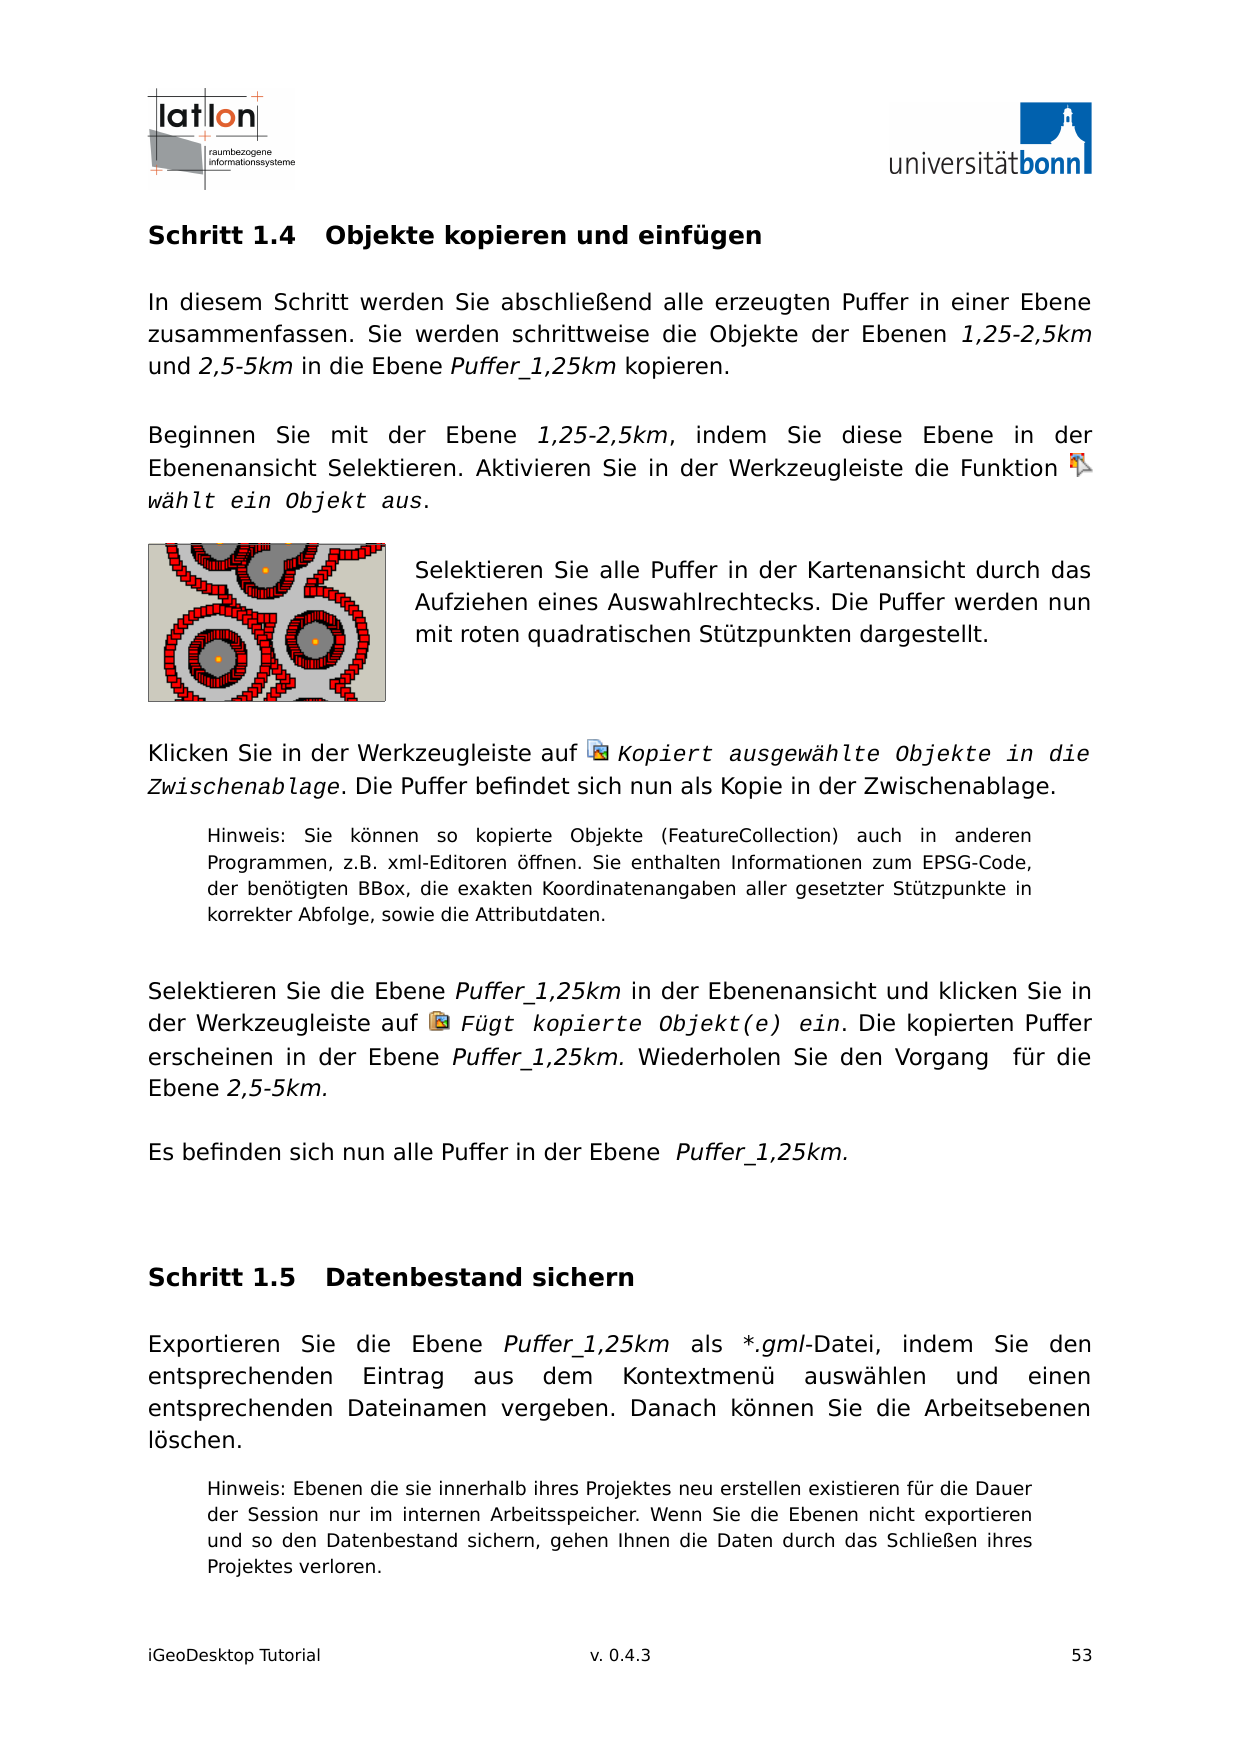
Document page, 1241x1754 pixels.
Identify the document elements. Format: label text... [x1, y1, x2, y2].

text Hinweis: Sie können so kopierte Objekte (FeatureCollection) auch in anderen Programmen, z.B. xml-Editoren öffnen. Sie enthalten Informationen zum EPSG-Code, der benötigten BBox, die exakten Koordinatenangaben aller gesetzter Stützpunkte in korrekter Abfolge, sowie die Attributdaten. [207, 825, 1033, 926]
picture [149, 545, 385, 701]
text In diesem Schritt werden Sie abschließend alle erzeugten Puffer in einer Ebene zusammenfassen. Sie werden schrittweise die Objekte der Ebenen 1,25-2,5km und 2,5-5km in die Ebene Puffer_1,25km kopieren. [148, 289, 1092, 380]
picture [428, 1010, 451, 1032]
text Exportieren Sie die Ebene Puffer_1,25km als *.gml-Datei, indem Sie den entsprechenden Eintrag aus dem Kontextmenü auswählen und einen entsprechenden Dateinamen vergeben. Danach können Sie die Arbeitsebenen löschen. [148, 1331, 1092, 1454]
picture [586, 738, 609, 762]
subtitle Objekte kopieren und einfügen [148, 221, 1092, 251]
text Hinweis: Ebenen die sie innerhalb ihres Projektes neu erstellen existieren für die Dauer der Session nur im internen Arbeitsspeicher. Wenn Sie die Ebenen nicht exportieren und so den Datenbestand sichern, gehen Ihnen die Daten durch das Schließen ihres Projektes verloren. [207, 1477, 1033, 1578]
picture [147, 88, 295, 190]
text Beginnen Sie mit der Ebene 1,25-2,5km, indem Sie diese Ebene in der Ebenenansicht Selektieren. Aktivieren Sie in der Werkzeugleiste die Funktion wählt ein Objekt aus. [148, 422, 1092, 515]
text Selektieren Sie die Ebene Puffer_1,25km in der Ebenenansicht und klicken Sie in der Werkzeugleiste auf Fügt kopierte Objekt(e) ein. Die kopierten Puffer erscheinen in der Ebene Puffer_1,25km. Wiederholen Sie den Vorgang für die Ebene 2,5-5km. Es befinden sich nun alle Puffer in der Ebene Puffer_1,25km. [148, 978, 1092, 1198]
subtitle Datenbestand sichern [148, 1263, 1092, 1292]
picture [889, 102, 1093, 174]
text Selektieren Sie alle Puffer in der Kartenansicht durch das Aufziehen eines Auswahlrechtecks. Die Puffer werden nun mit roten quadratischen Stützpunkten dargestellt. Klicken Sie in der Werkzeugleiste auf Kopiert ausgewählte Objekte in die Zwischenablage. Die Puffer befindet sich nun als Kopie in der Zwischenablage. [148, 557, 1092, 801]
picture [1070, 453, 1093, 477]
